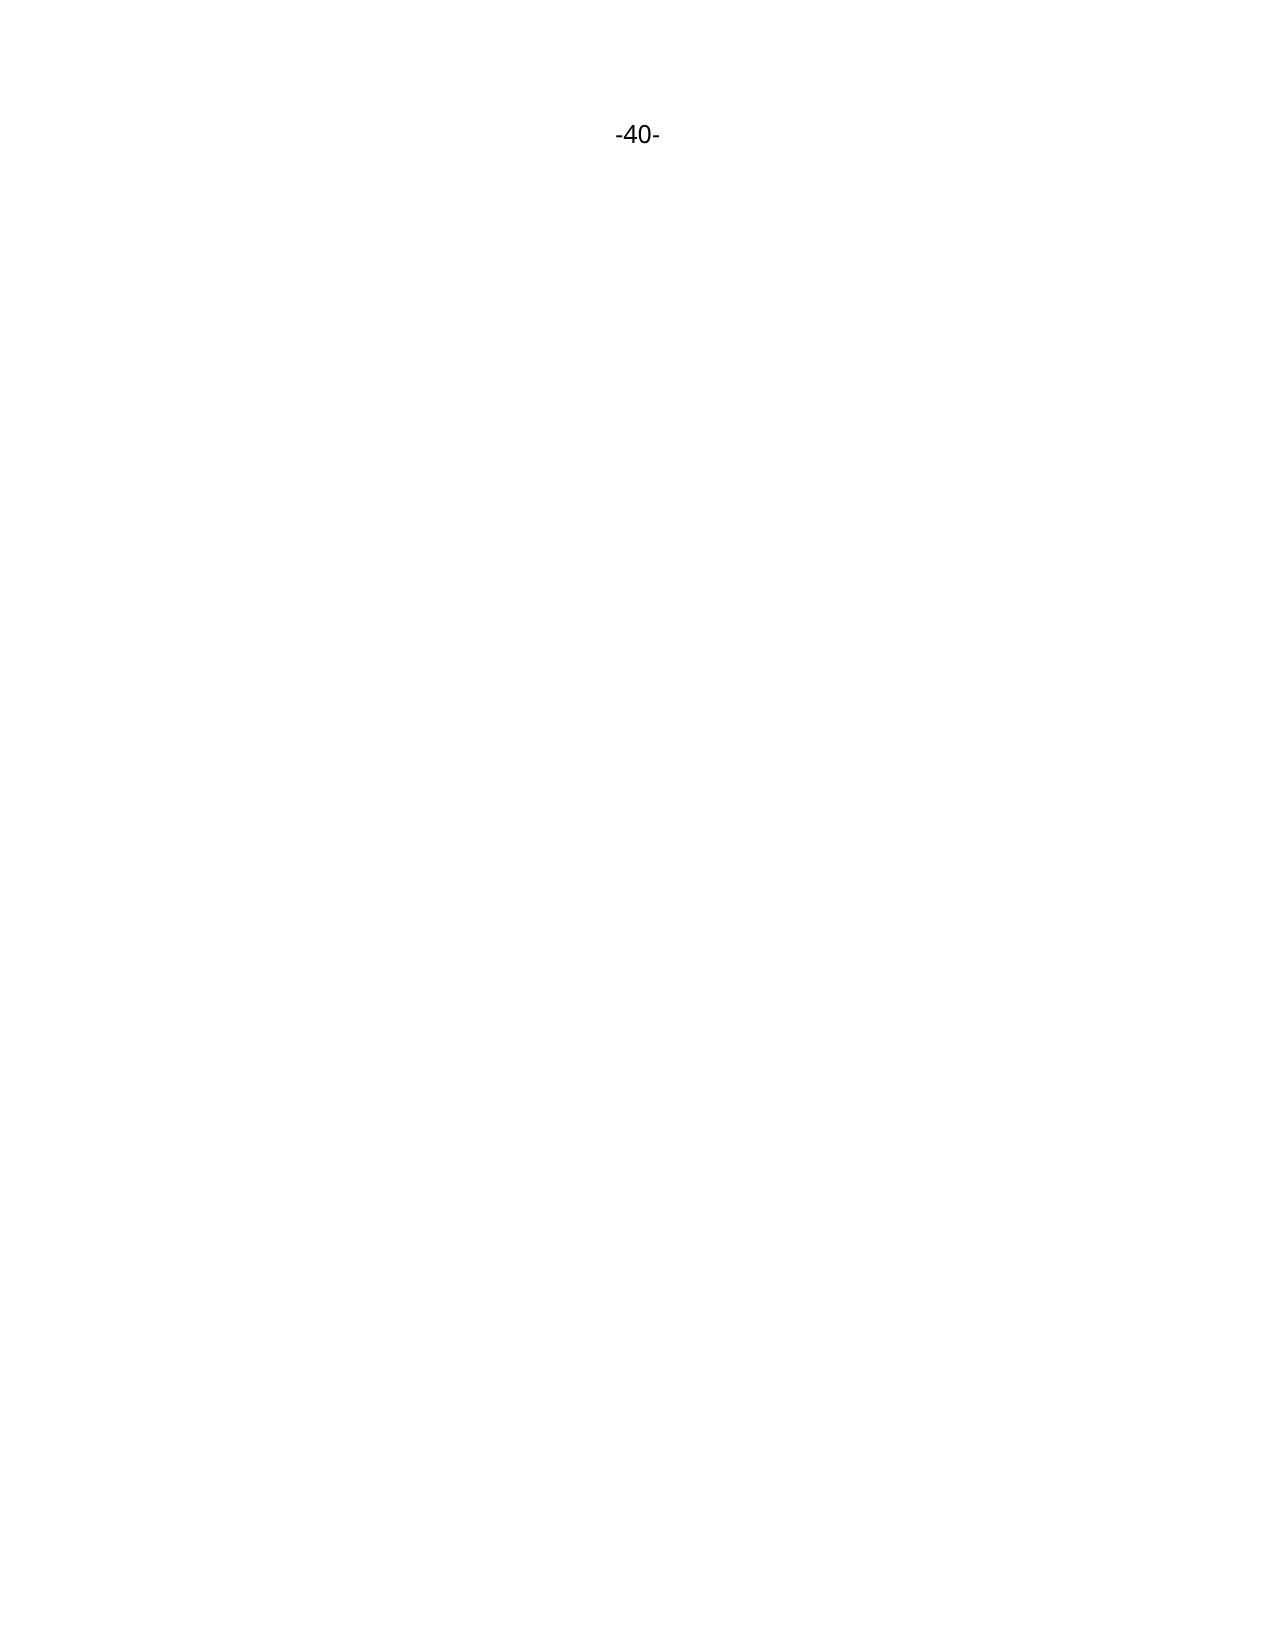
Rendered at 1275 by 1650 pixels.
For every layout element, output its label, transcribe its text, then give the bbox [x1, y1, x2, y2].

text -40- [119, 117, 1156, 151]
